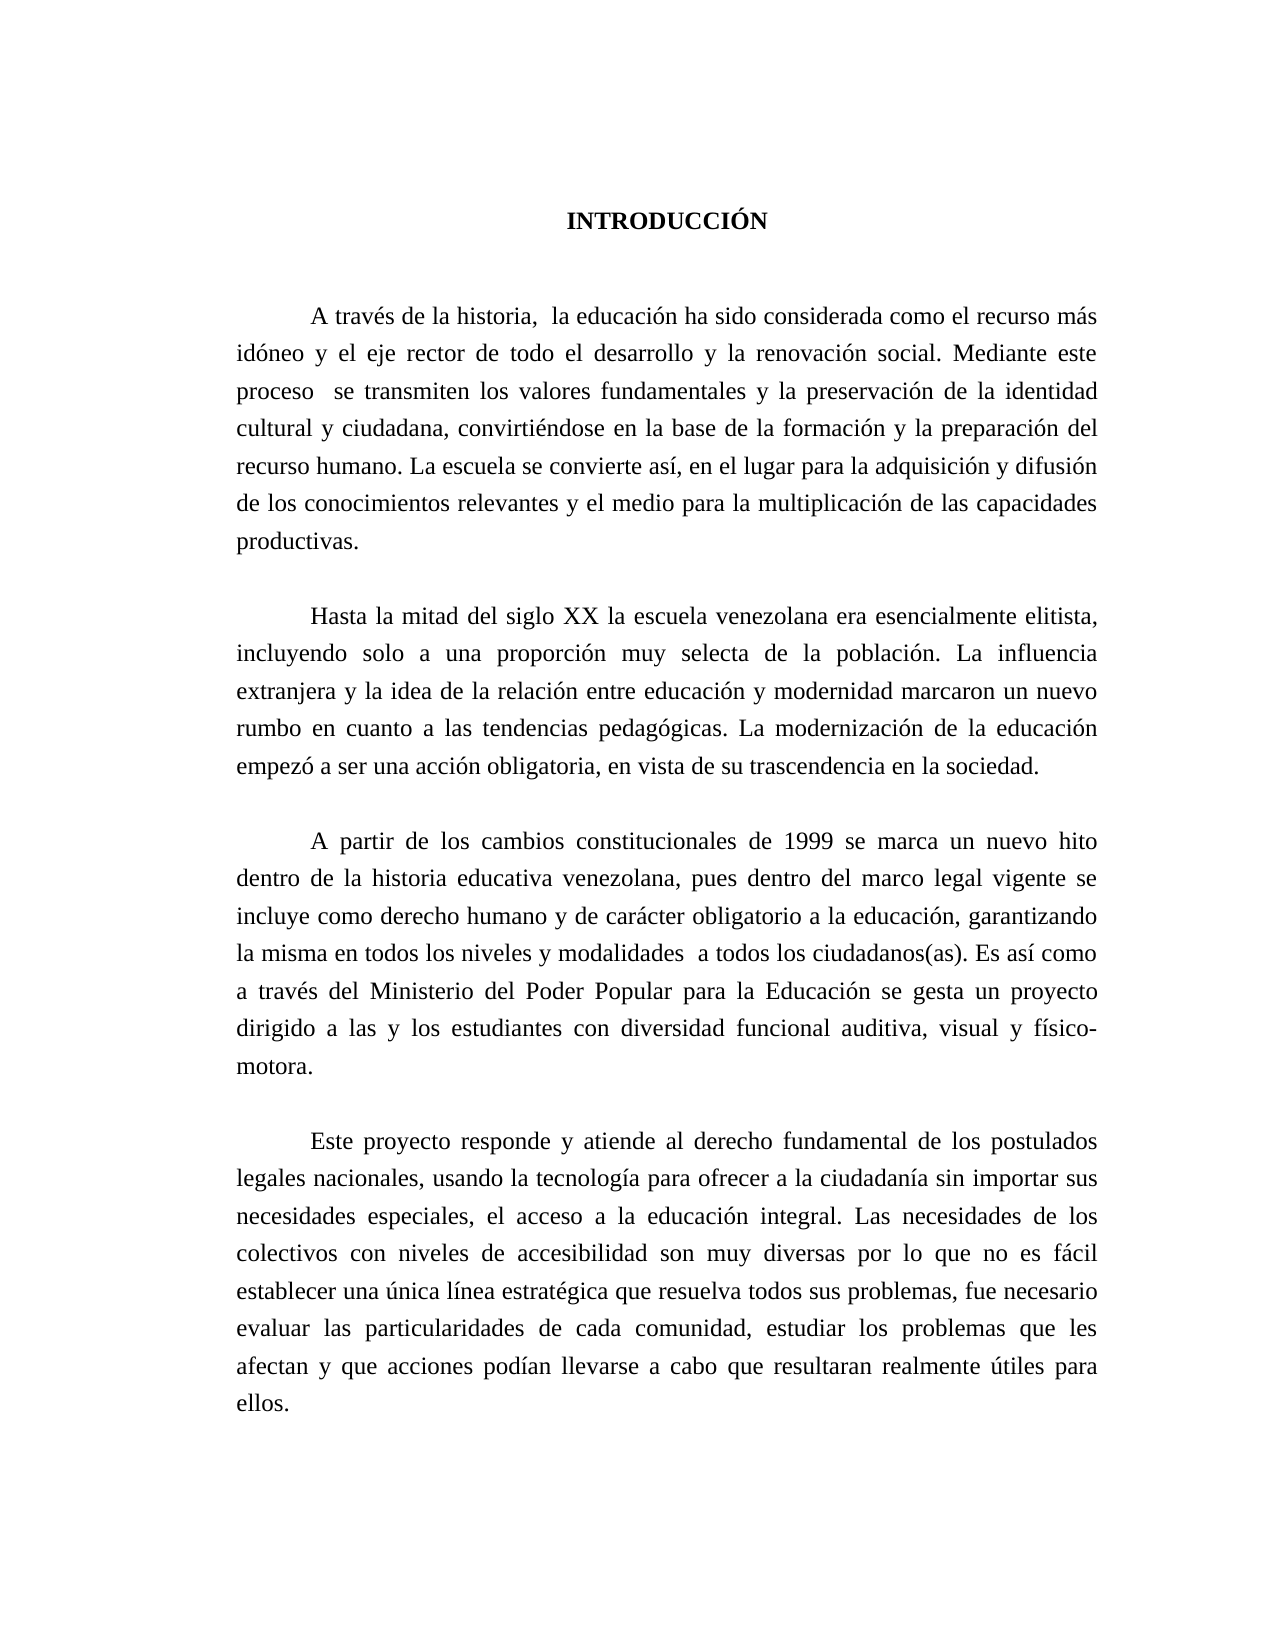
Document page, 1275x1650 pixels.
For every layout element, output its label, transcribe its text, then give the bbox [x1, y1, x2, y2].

text INTRODUCCIÓN [236, 206, 1098, 235]
text A partir de los cambios constitucionales de 1999 se marca un nuevo hito dentro de la historia educativa venezolana, pues dentro del marco legal vigente se incluye como derecho humano y de carácter obligatorio a la educación, garantizando la misma en todos los niveles y modalidades a todos los ciudadanos(as). Es así como a través del Ministerio del Poder Popular para la Educación se gesta un proyecto dirigido a las y los estudiantes con diversidad funcional auditiva, visual y físico-motora. [236, 817, 1098, 1080]
text Este proyecto responde y atiende al derecho fundamental de los postulados legales nacionales, usando la tecnología para ofrecer a la ciudadanía sin importar sus necesidades especiales, el acceso a la educación integral. Las necesidades de los colectivos con niveles de accesibilidad son muy diversas por lo que no es fácil establecer una única línea estratégica que resuelva todos sus problemas, fue necesario evaluar las particularidades de cada comunidad, estudiar los problemas que les afectan y que acciones podían llevarse a cabo que resultaran realmente útiles para ellos. [236, 1117, 1098, 1417]
text Hasta la mitad del siglo XX la escuela venezolana era esencialmente elitista, incluyendo solo a una proporción muy selecta de la población. La influencia extranjera y la idea de la relación entre educación y modernidad marcaron un nuevo rumbo en cuanto a las tendencias pedagógicas. La modernización de la educación empezó a ser una acción obligatoria, en vista de su trascendencia en la sociedad. [236, 592, 1098, 780]
text A través de la historia, la educación ha sido considerada como el recurso más idóneo y el eje rector de todo el desarrollo y la renovación social. Mediante este proceso se transmiten los valores fundamentales y la preservación de la identidad cultural y ciudadana, convirtiéndose en la base de la formación y la preparación del recurso humano. La escuela se convierte así, en el lugar para la adquisición y difusión de los conocimientos relevantes y el medio para la multiplicación de las capacidades productivas. [236, 292, 1098, 555]
